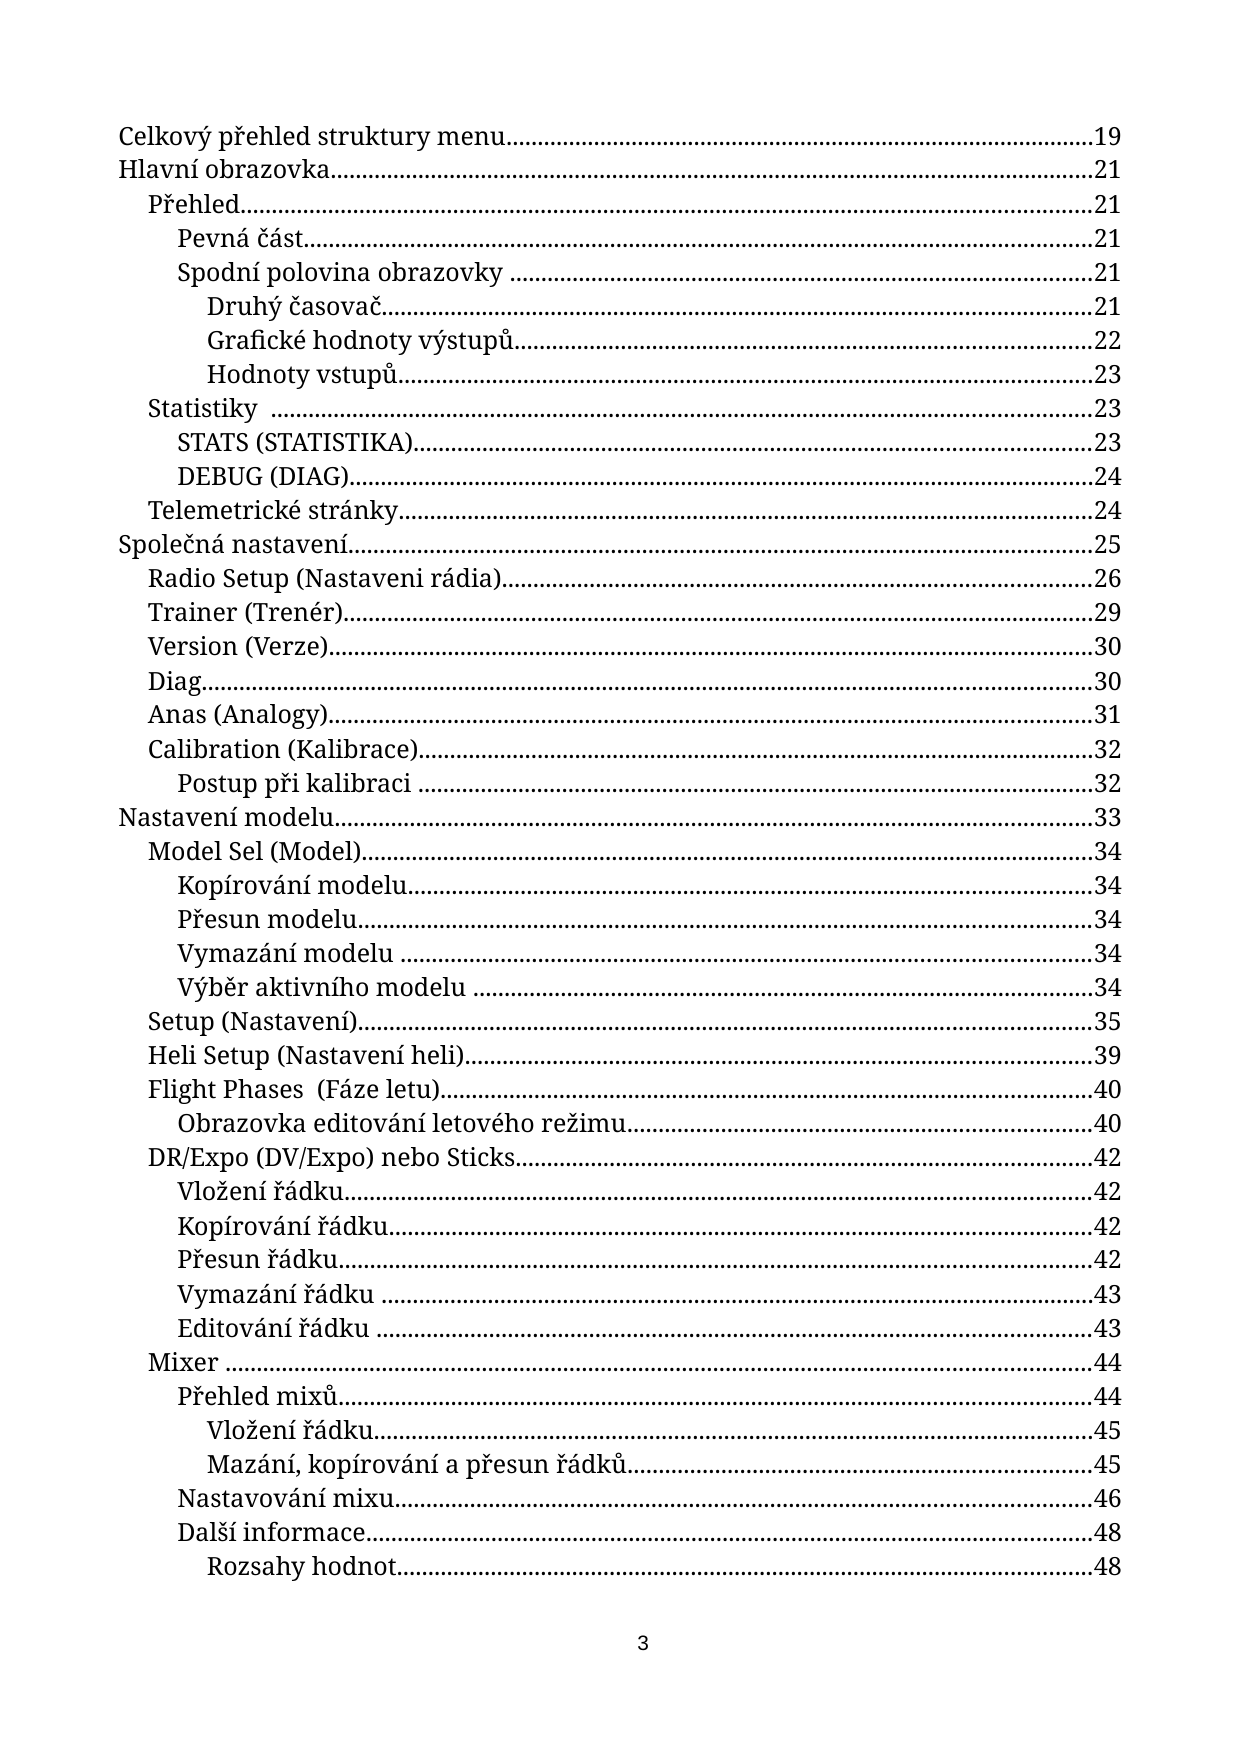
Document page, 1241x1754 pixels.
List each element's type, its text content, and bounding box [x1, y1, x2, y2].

text Diag 30 [148, 663, 1122, 697]
text Flight Phases (Fáze letu) 40 [148, 1072, 1122, 1106]
text DR/Expo (DV/Expo) nebo Sticks 42 [148, 1140, 1122, 1174]
text Společná nastavení 25 [118, 527, 1122, 561]
text Radio Setup (Nastaveni rádia) 26 [148, 561, 1122, 595]
text Vymazání řádku 43 [177, 1276, 1122, 1310]
text Pevná část 21 [177, 220, 1122, 254]
text Version (Verze) 30 [148, 629, 1122, 663]
text Přesun modelu 34 [177, 902, 1122, 936]
text Další informace 48 [177, 1515, 1122, 1549]
text Calibration (Kalibrace) 32 [148, 731, 1122, 765]
text Obrazovka editování letového režimu 40 [177, 1106, 1122, 1140]
text Nastavování mixu 46 [177, 1481, 1122, 1515]
text Hlavní obrazovka 21 [118, 152, 1122, 186]
text Statistiky 23 [148, 391, 1122, 425]
text Setup (Nastavení) 35 [148, 1004, 1122, 1038]
text Vložení řádku 45 [207, 1412, 1122, 1447]
text Nastavení modelu 33 [118, 799, 1122, 833]
text Heli Setup (Nastavení heli) 39 [148, 1038, 1122, 1072]
text Druhý časovač 21 [207, 288, 1122, 322]
text Postup při kalibraci 32 [177, 765, 1122, 799]
text DEBUG (DIAG) 24 [177, 459, 1122, 493]
text Hodnoty vstupů 23 [207, 357, 1122, 391]
text Rozsahy hodnot 48 [207, 1549, 1122, 1583]
text Anas (Analogy) 31 [148, 697, 1122, 731]
text Mazání, kopírování a přesun řádků 45 [207, 1447, 1122, 1481]
text Přehled mixů 44 [177, 1378, 1122, 1412]
text Vymazání modelu 34 [177, 936, 1122, 970]
text Model Sel (Model) 34 [148, 833, 1122, 867]
text Trainer (Trenér) 29 [148, 595, 1122, 629]
text Grafické hodnoty výstupů 22 [207, 322, 1122, 357]
text Editování řádku 43 [177, 1310, 1122, 1344]
text Kopírování modelu 34 [177, 867, 1122, 902]
text STATS (STATISTIKA) 23 [177, 425, 1122, 459]
text Přehled 21 [148, 186, 1122, 220]
text Přesun řádku 42 [177, 1242, 1122, 1276]
text Telemetrické stránky 24 [148, 493, 1122, 527]
text Spodní polovina obrazovky 21 [177, 254, 1122, 288]
text Výběr aktivního modelu 34 [177, 970, 1122, 1004]
text Kopírování řádku 42 [177, 1208, 1122, 1242]
text Vložení řádku 42 [177, 1174, 1122, 1208]
text Celkový přehled struktury menu 19 [118, 118, 1122, 152]
text Mixer 44 [148, 1344, 1122, 1378]
